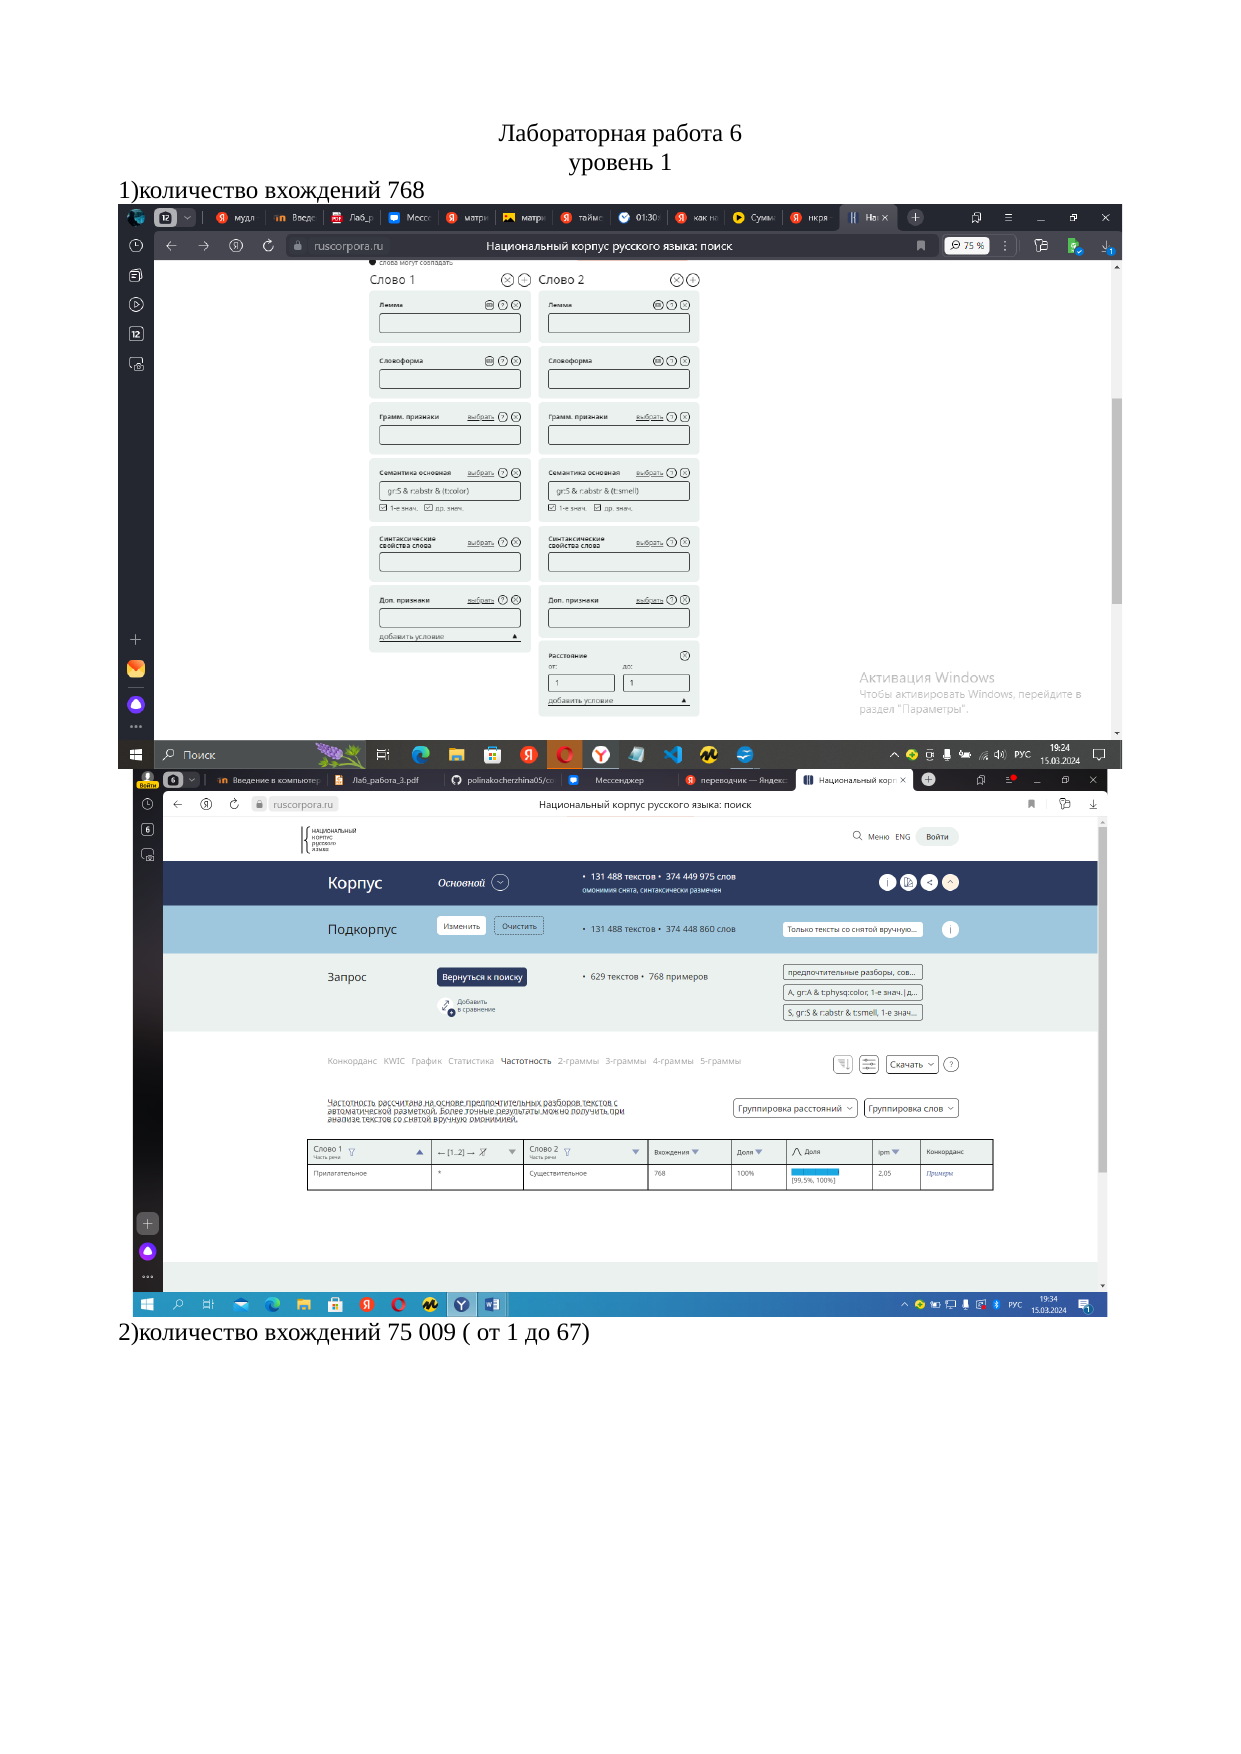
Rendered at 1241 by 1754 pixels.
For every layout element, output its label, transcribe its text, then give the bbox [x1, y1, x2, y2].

text уровень 1 [118, 147, 1122, 176]
picture [118, 204, 1123, 1317]
text 2)количество вхождений 75 009 ( от 1 до 67) [118, 1317, 1122, 1346]
text Лабораторная работа 6 [118, 118, 1122, 147]
text 1)количество вхождений 768 [118, 176, 1122, 204]
